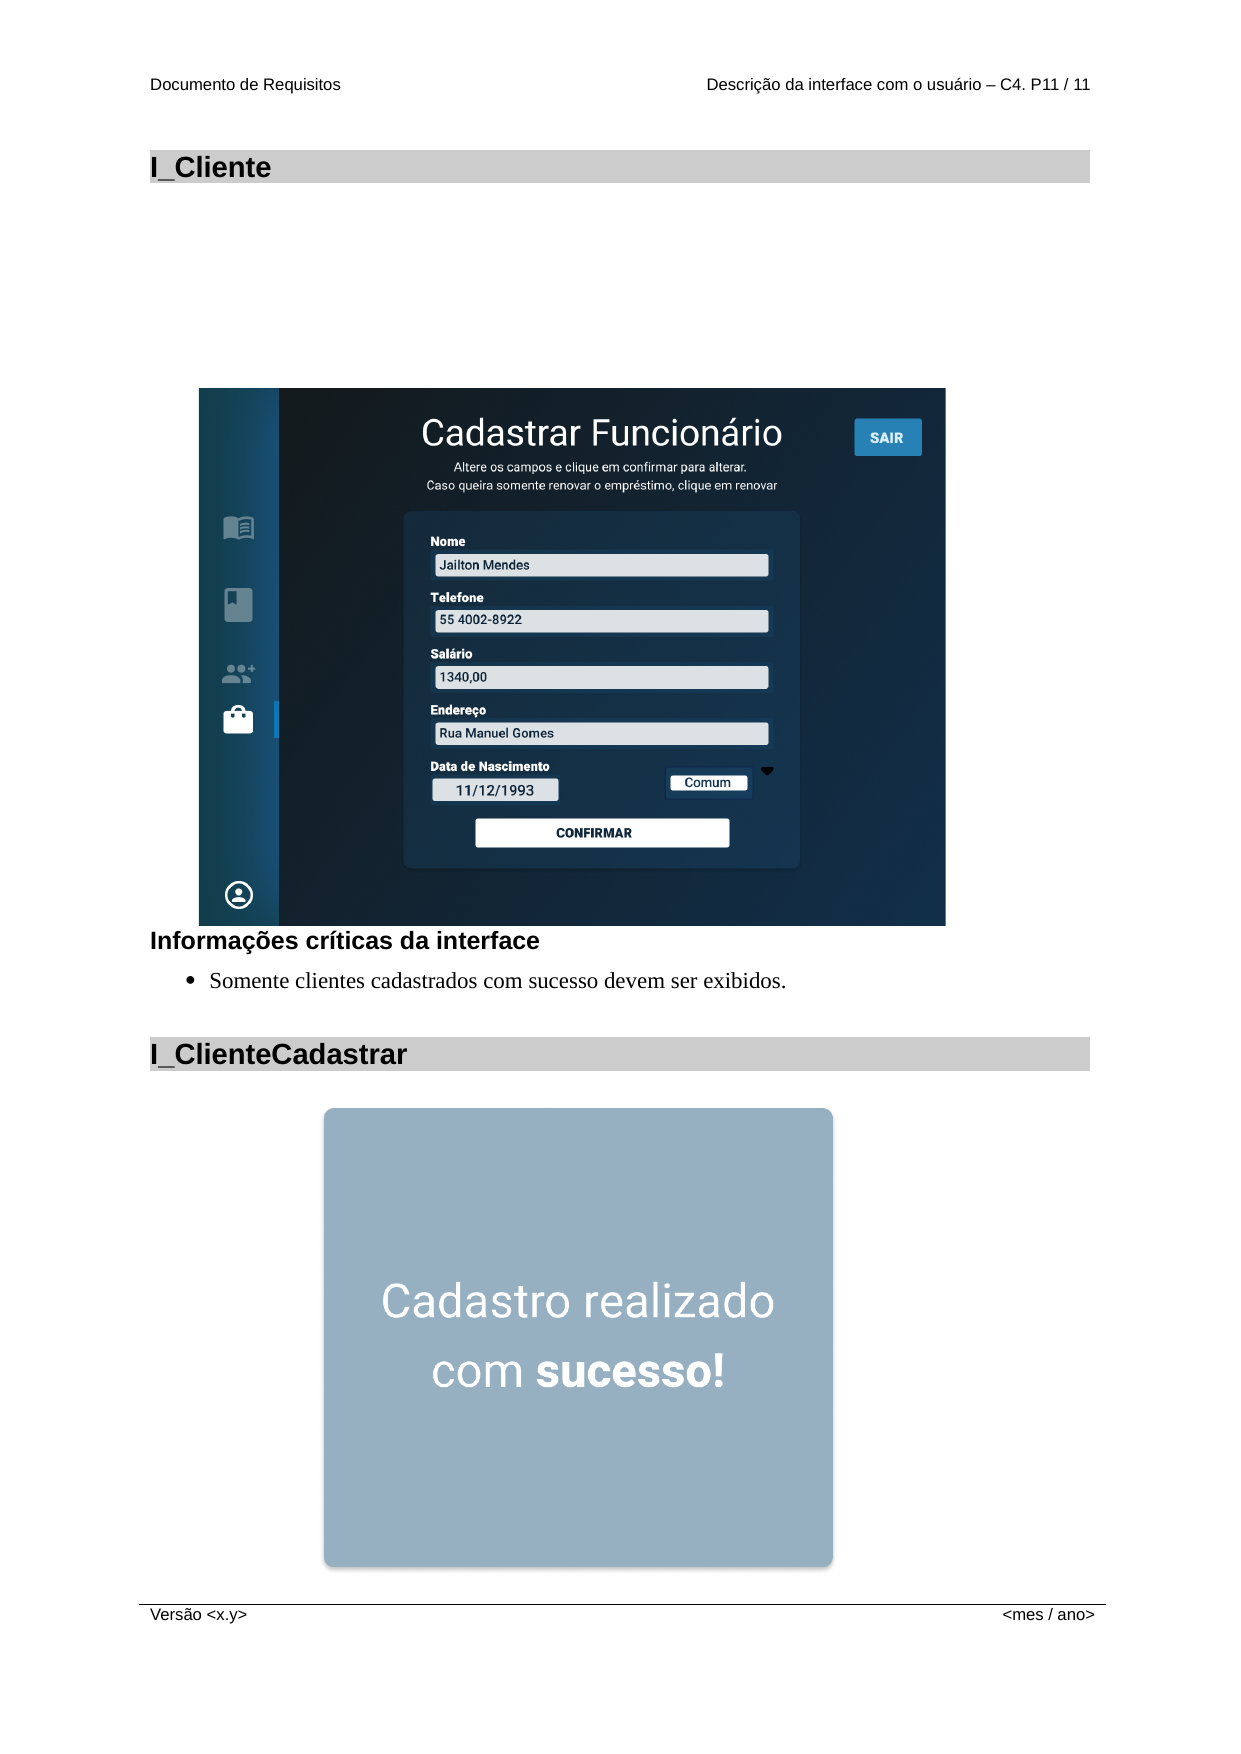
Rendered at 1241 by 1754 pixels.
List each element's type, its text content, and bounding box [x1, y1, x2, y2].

list Somente clientes cadastrados com sucesso devem ser exibidos. [186, 967, 1090, 993]
subtitle I_Cliente [150, 150, 1090, 183]
subtitle I_ClienteCadastrar [150, 1037, 1090, 1071]
subtitle Informações críticas da interface [150, 821, 1090, 954]
picture [318, 1106, 838, 1575]
picture [198, 388, 946, 926]
